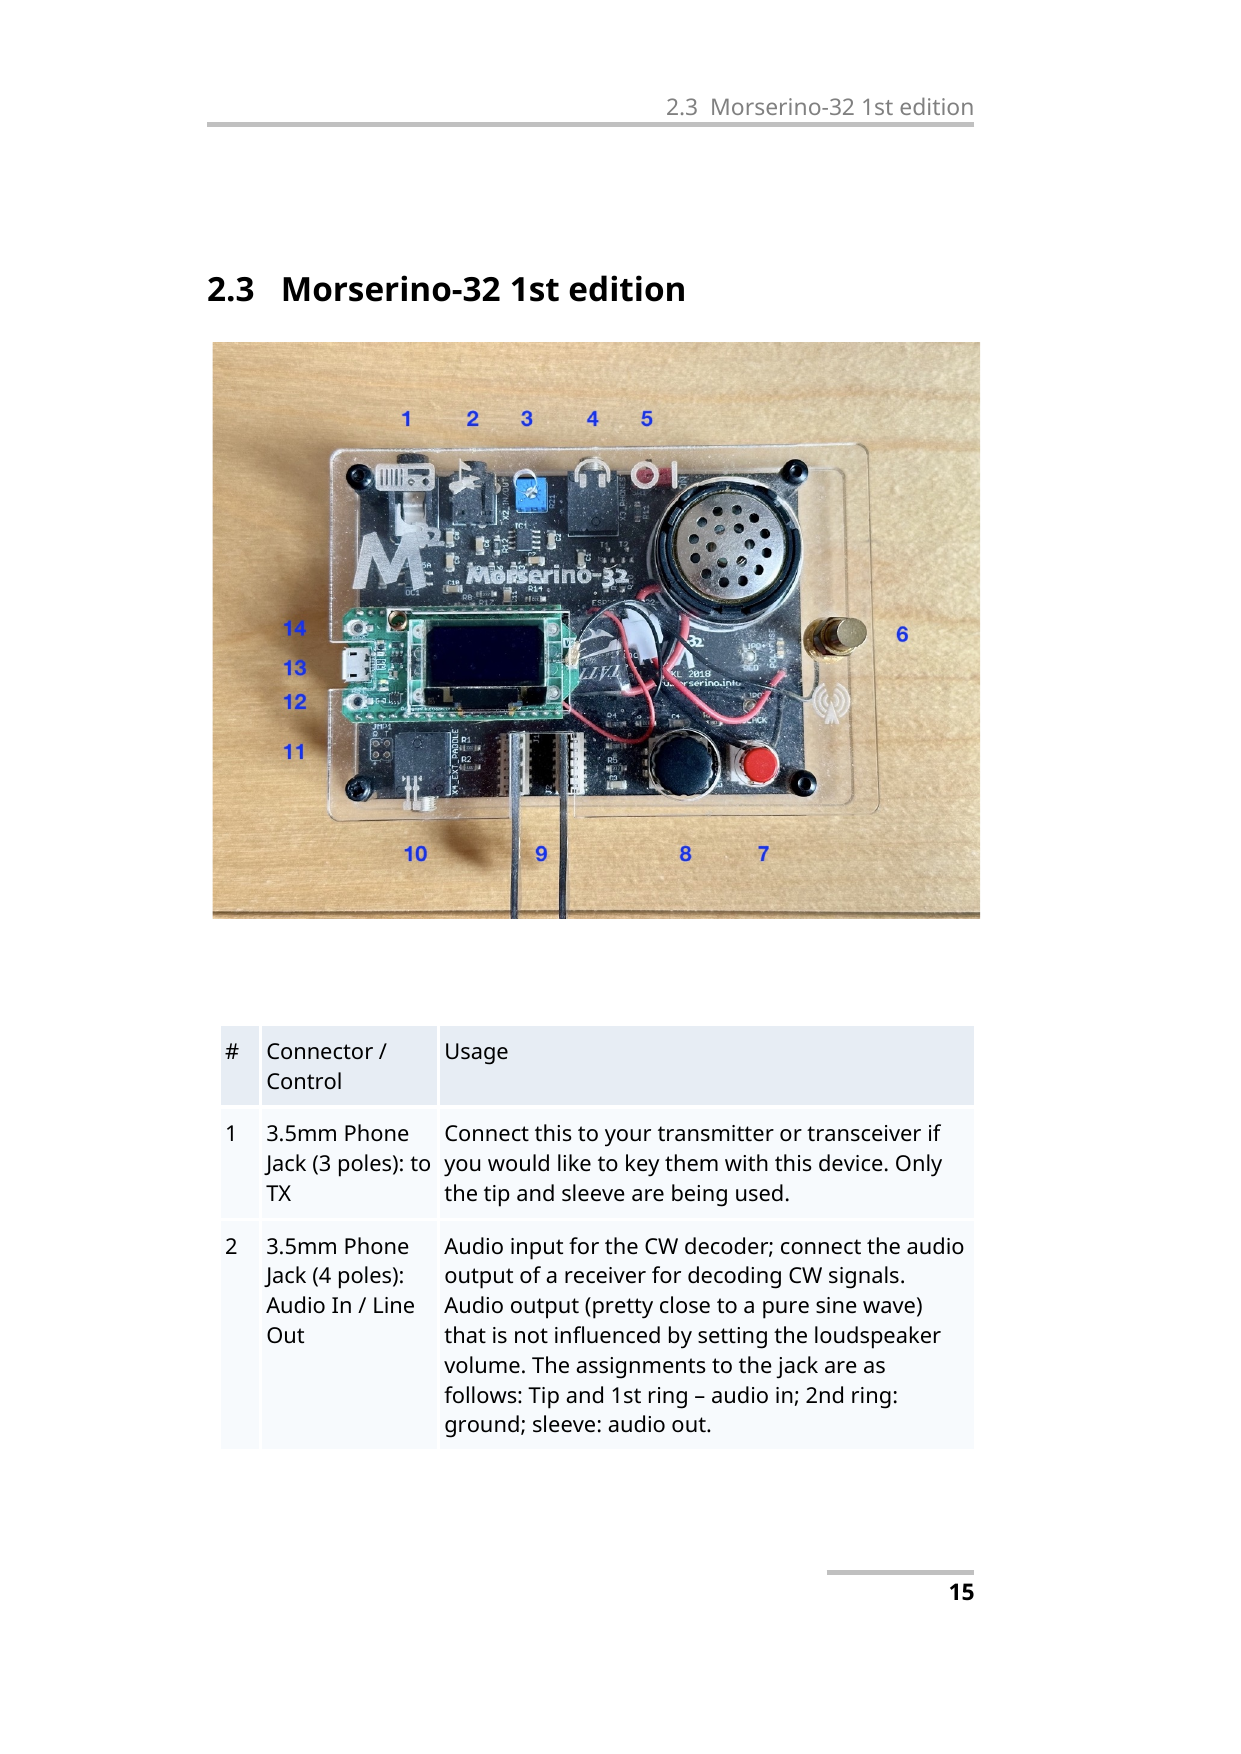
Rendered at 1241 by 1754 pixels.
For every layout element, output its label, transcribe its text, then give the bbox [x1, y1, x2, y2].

table_header # [221, 1026, 259, 1105]
table_header Connector / Control [262, 1026, 437, 1105]
table_cell Connect this to your transmitter or transceiver if you would like to key them with this device. Only the tip and sleeve are being used. [440, 1109, 974, 1218]
table_cell 2 [221, 1221, 259, 1449]
table_cell Audio input for the CW decoder; connect the audio output of a receiver for decoding CW signals. Audio output (pretty close to a pure sine wave) that is not influenced by setting the loudspeaker volume. The assignments to the jack are as follows: Tip and 1st ring – audio in; 2nd ring: ground; sleeve: audio out. [440, 1221, 974, 1449]
picture [212, 342, 981, 919]
table_header Usage [440, 1026, 974, 1105]
table_cell 1 [221, 1109, 259, 1218]
table_cell 3.5mm Phone Jack (3 poles): to TX [262, 1109, 437, 1218]
table_cell 3.5mm Phone Jack (4 poles): Audio In / Line Out [262, 1221, 437, 1449]
subtitle Morserino-32 1st edition [207, 266, 974, 311]
